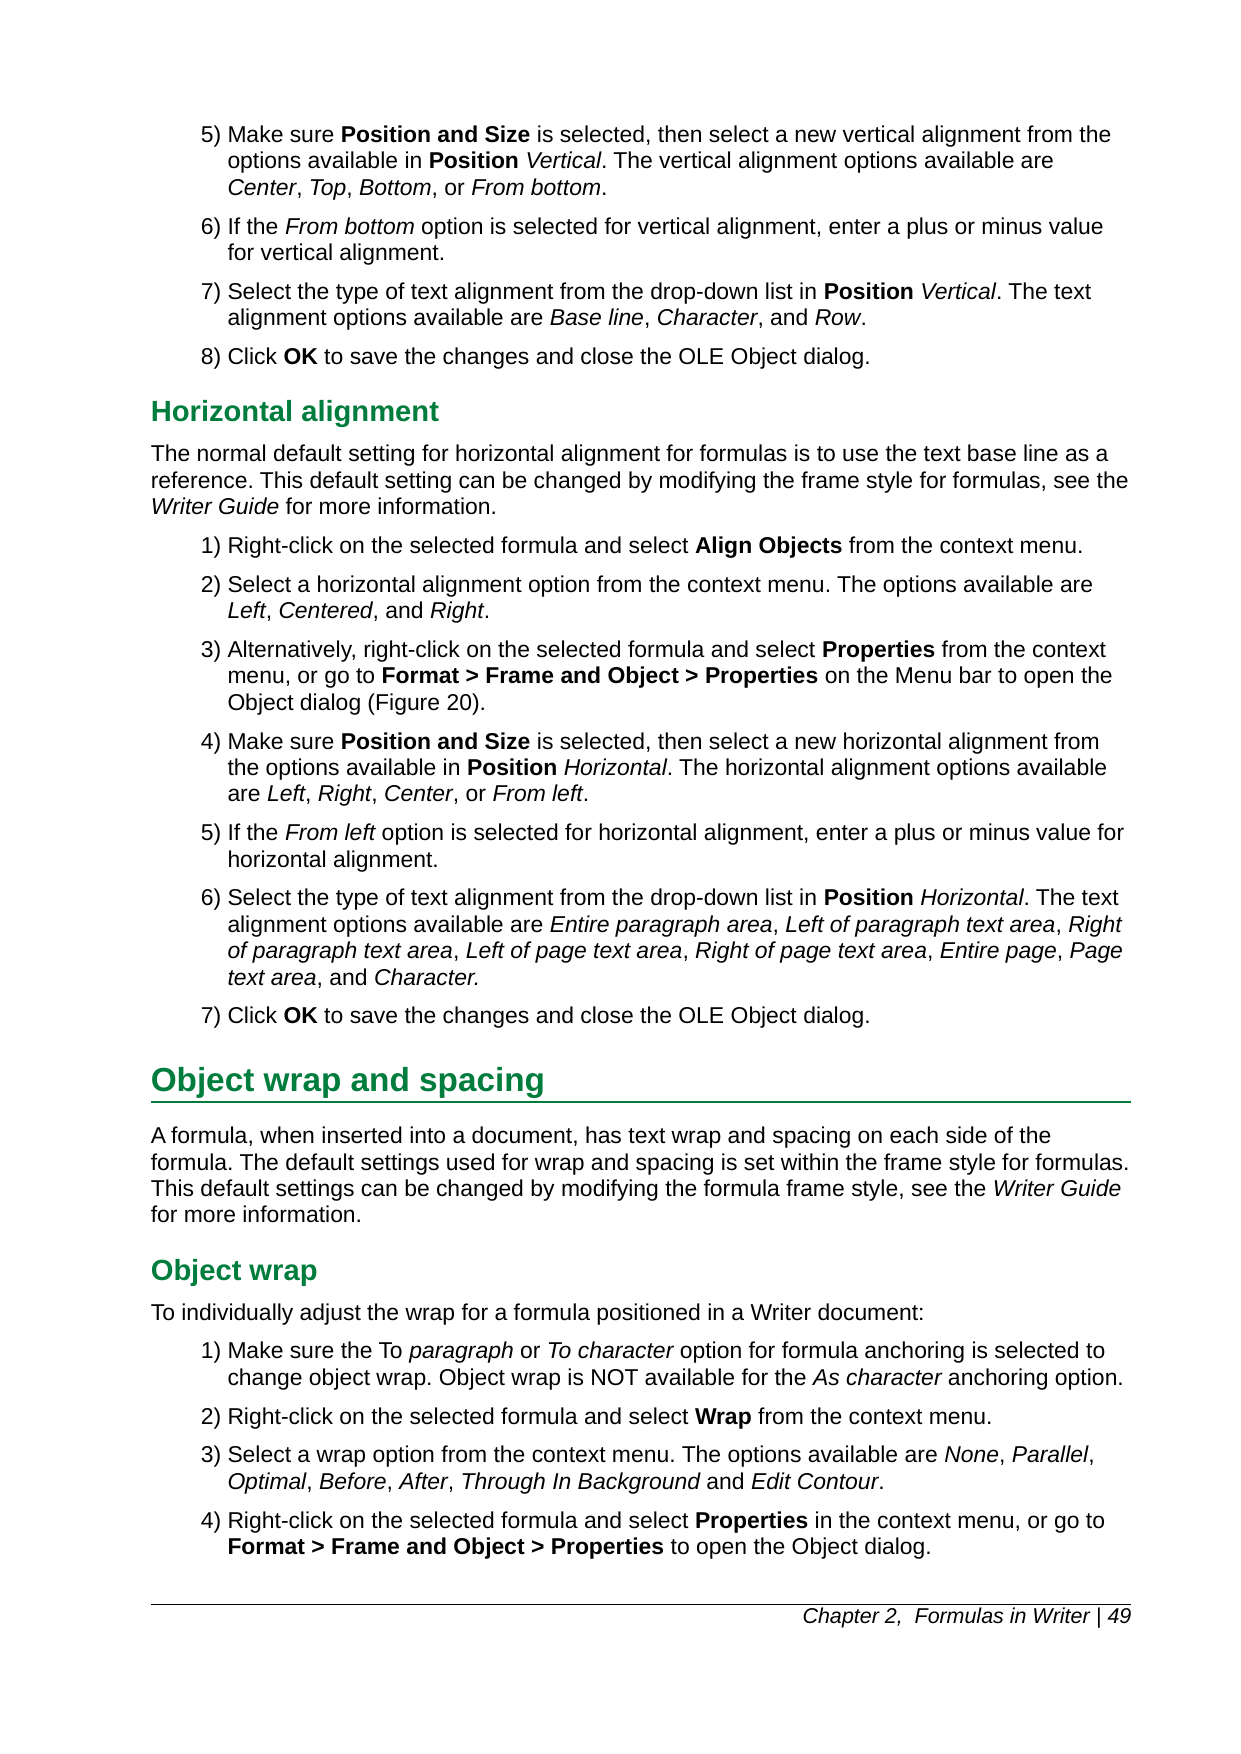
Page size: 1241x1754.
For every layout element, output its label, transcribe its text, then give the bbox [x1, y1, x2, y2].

list Make sure Position and Size is selected, then select a new vertical alignment from the options available in Position Vertical. The vertical alignment options available are Center, Top, Bottom, or From bottom. [227, 121, 1131, 200]
list Select the type of text alignment from the drop-down list in Position Vertical. The text alignment options available are Base line, Character, and Row. [227, 278, 1131, 331]
list Right-click on the selected formula and select Properties in the context menu, or go to Format > Frame and Object > Properties to open the Object dialog. [227, 1507, 1131, 1559]
list Select the type of text alignment from the drop-down list in Position Horizontal. The text alignment options available are Entire paragraph area, Left of paragraph text area, Right of paragraph text area, Left of page text area, Right of page text area, Entire page, Page text area, and Character. [227, 884, 1131, 990]
list Right-click on the selected formula and select Align Objects from the context menu. [227, 532, 1131, 558]
list Alternatively, right-click on the selected formula and select Properties from the context menu, or go to Format > Frame and Object > Properties on the Menu bar to open the Object dialog (Figure 20). [227, 636, 1131, 715]
list Right-click on the selected formula and select Wrap from the context menu. [227, 1403, 1131, 1429]
text To individually adjust the wrap for a formula positioned in a Writer document: [151, 1298, 1131, 1325]
list Select a wrap option from the context menu. The options available are None, Parallel, Optimal, Before, After, Through In Background and Edit Contour. [227, 1441, 1131, 1494]
text The normal default setting for horizontal alignment for formulas is to use the text base line as a reference. This default setting can be changed by modifying the frame style for formulas, see the Writer Guide for more information. [151, 440, 1131, 519]
list If the From left option is selected for horizontal alignment, enter a plus or minus value for horizontal alignment. [227, 819, 1131, 872]
list Click OK to save the changes and close the OLE Object dialog. [227, 343, 1131, 369]
subtitle Object wrap [151, 1252, 1131, 1286]
list Make sure the To paragraph or To character option for formula anchoring is selected to change object wrap. Object wrap is NOT available for the As character anchoring option. [227, 1337, 1131, 1390]
subtitle Object wrap and spacing [151, 1060, 1131, 1101]
list Select a horizontal alignment option from the context menu. The options available are Left, Centered, and Right. [227, 571, 1131, 623]
list Click OK to save the changes and close the OLE Object dialog. [227, 1002, 1131, 1029]
list If the From bottom option is selected for vertical alignment, enter a plus or minus value for vertical alignment. [227, 213, 1131, 265]
subtitle Horizontal alignment [151, 394, 1131, 428]
text A formula, when inserted into a document, has text wrap and spacing on each side of the formula. The default settings used for wrap and spacing is set within the frame style for formulas. This default settings can be changed by modifying the formula frame style, see the Writer Guide for more information. [151, 1122, 1131, 1227]
list Make sure Position and Size is selected, then select a new horizontal alignment from the options available in Position Horizontal. The horizontal alignment options available are Left, Right, Center, or From left. [227, 728, 1131, 807]
